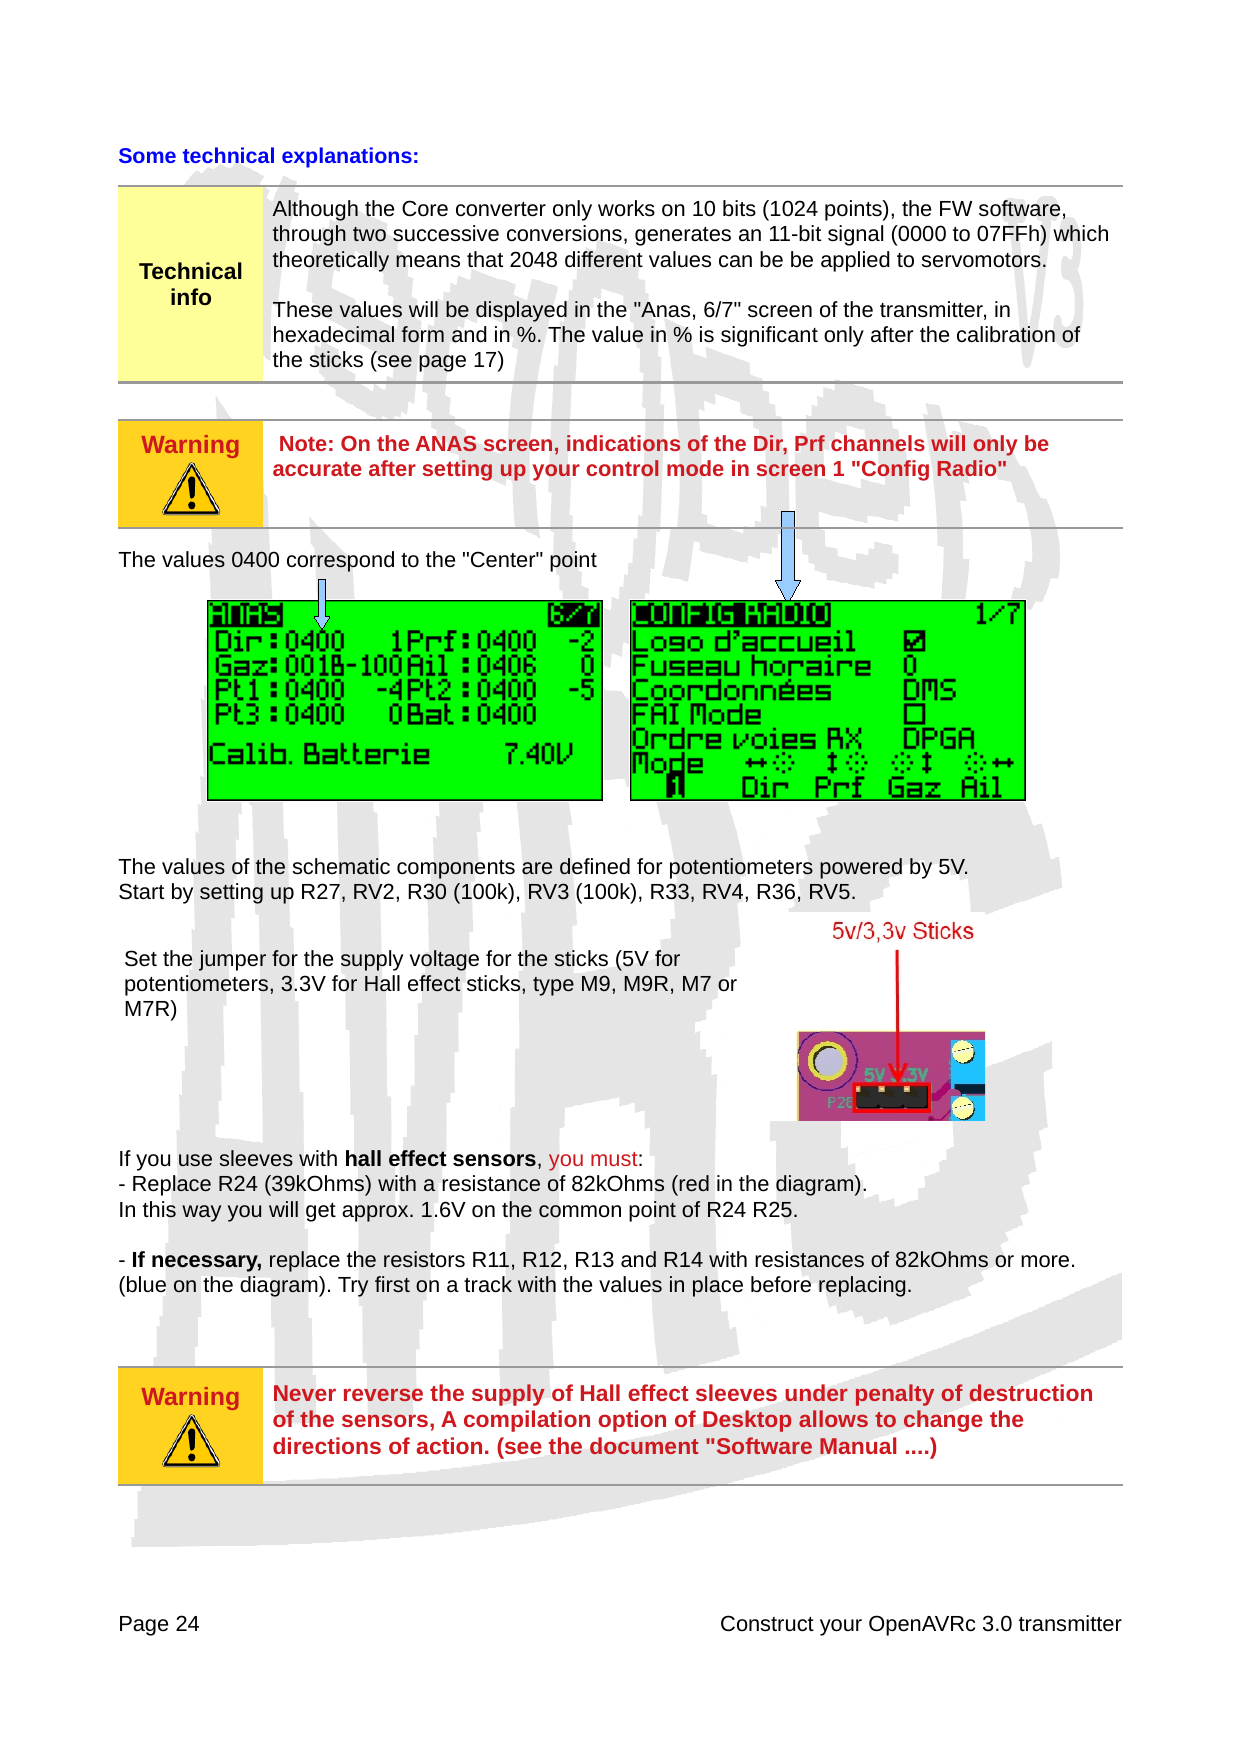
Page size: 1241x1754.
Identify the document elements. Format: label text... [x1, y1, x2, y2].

text - Replace R24 (39kOhms) with a resistance of 82kOhms (red in the diagram). [118, 1171, 1122, 1197]
text Set the jumper for the supply voltage for the sticks (5V for potentiometers, 3.3V for Hall effect sticks, type M9, M9R, M7 or M7R) [124, 946, 758, 1021]
picture [207, 600, 603, 801]
table_header Never reverse the supply of Hall effect sleeves under penalty of destruction of the sensors, A compilation option of Desktop allows to change the directions of action. (see the document "Software Manual ....) [264, 1368, 1122, 1484]
text [795, 547, 1122, 572]
text Some technical explanations: [118, 143, 1122, 167]
table_header Note: On the ANAS screen, indications of the Dir, Prf channels will only be accurate after setting up your control mode in screen 1 "Config Radio" [263, 421, 1122, 527]
text The values 0400 correspond to the "Center" point [118, 547, 781, 572]
text In this way you will get approx. 1.6V on the common point of R24 R25. [118, 1197, 1122, 1222]
text The values of the schematic components are defined for potentiometers powered by 5V. [118, 854, 1122, 879]
picture [158, 458, 223, 519]
table_header Warning [118, 1368, 263, 1484]
picture [763, 912, 986, 1121]
table_header Technical info [118, 187, 263, 381]
text - If necessary, replace the resistors R11, R12, R13 and R14 with resistances of 82kOhms or more. (blue on the diagram). Try first on a track with the values in place before replacing. [118, 1247, 1122, 1297]
table_header Although the Core converter only works on 10 bits (1024 points), the FW software, through two successive conversions, generates an 11-bit signal (0000 to 07FFh) which theoretically means that 2048 different values can be be applied to servomotors. These values will be displayed in the "Anas, 6/7" screen of the transmitter, in hexadecimal form and in %. The value in % is significant only after the calibration of the sticks (see page 17) [264, 187, 1122, 381]
text Start by setting up R27, RV2, R30 (100k), RV3 (100k), R33, RV4, R36, RV5. [118, 879, 1122, 904]
table_header Warning [118, 421, 263, 527]
picture [158, 1410, 224, 1471]
picture [630, 600, 1026, 801]
text If you use sleeves with hall effect sensors, you must: [118, 1146, 1122, 1171]
